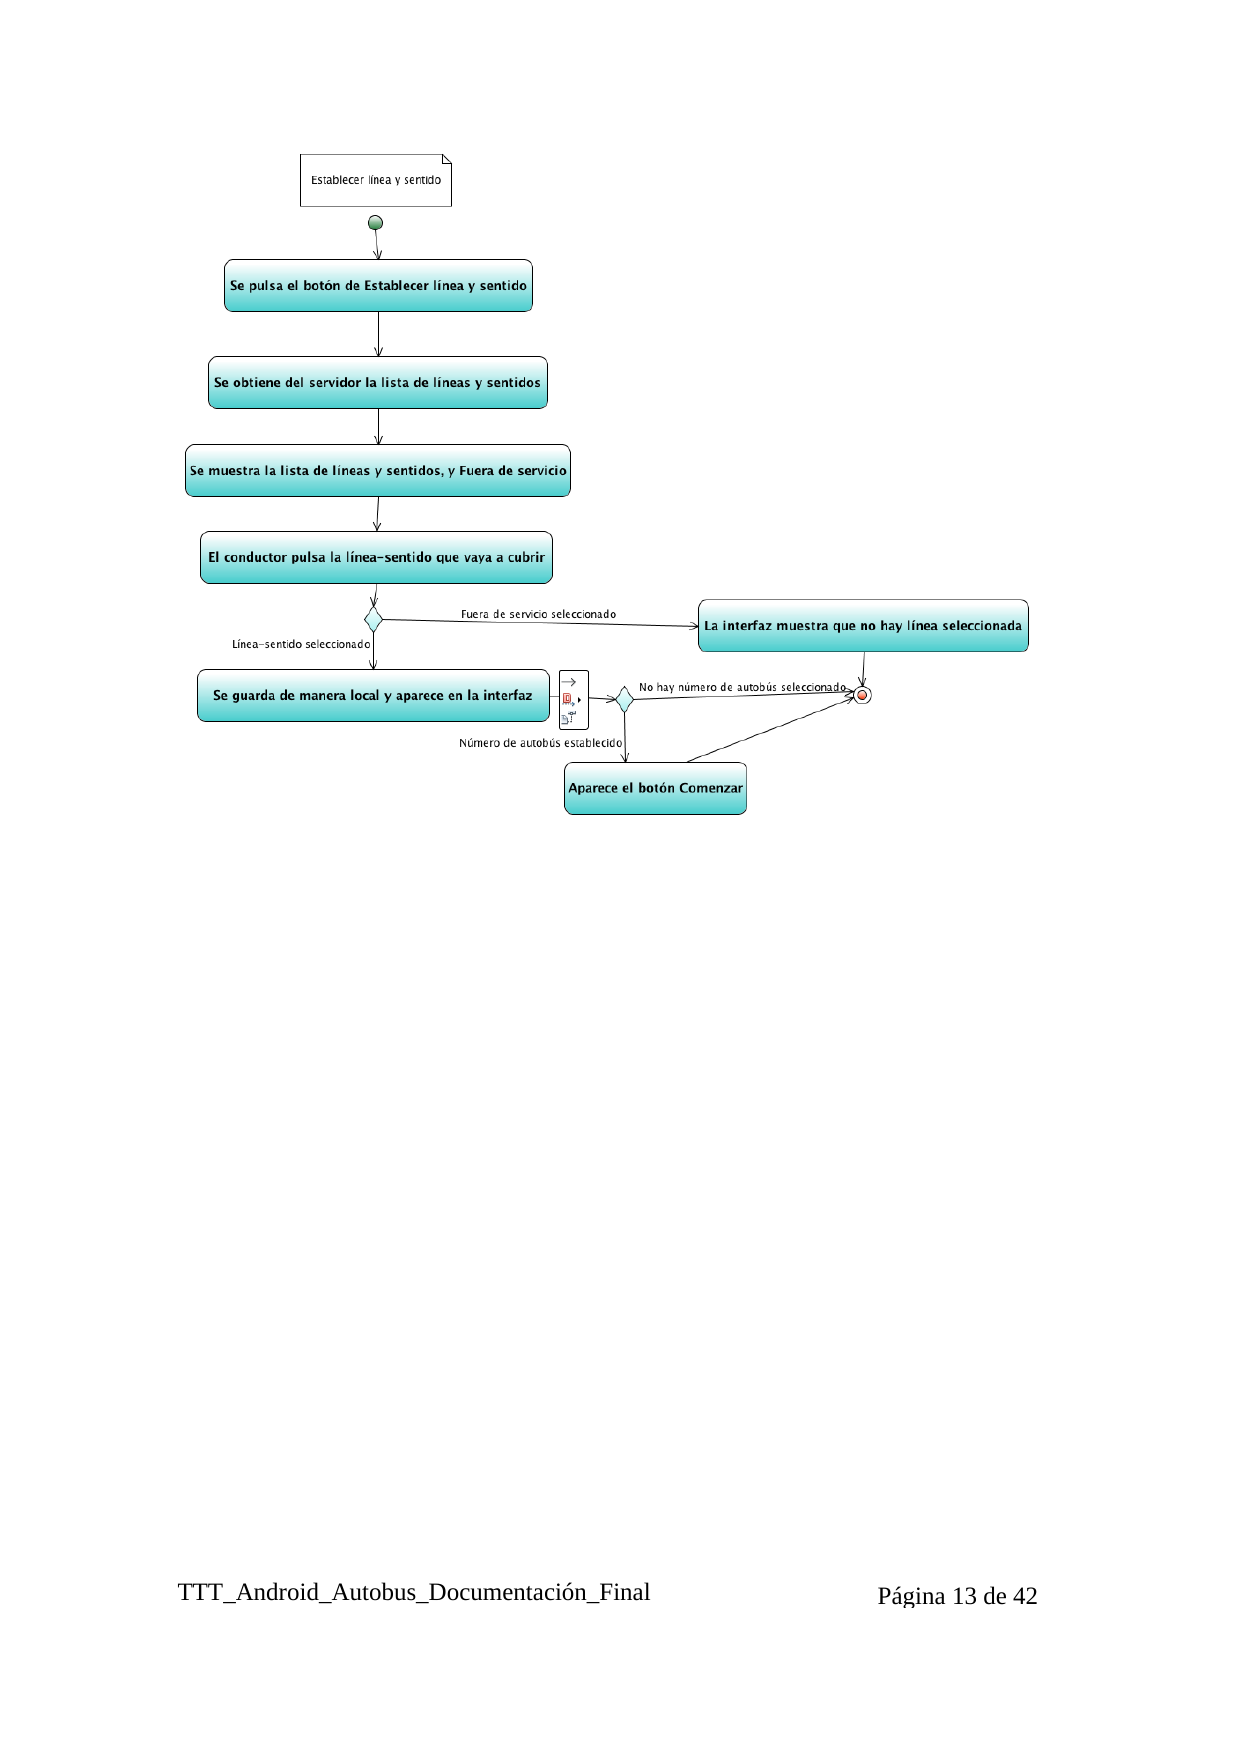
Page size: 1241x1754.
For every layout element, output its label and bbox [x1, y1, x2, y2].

picture [177, 147, 1063, 830]
